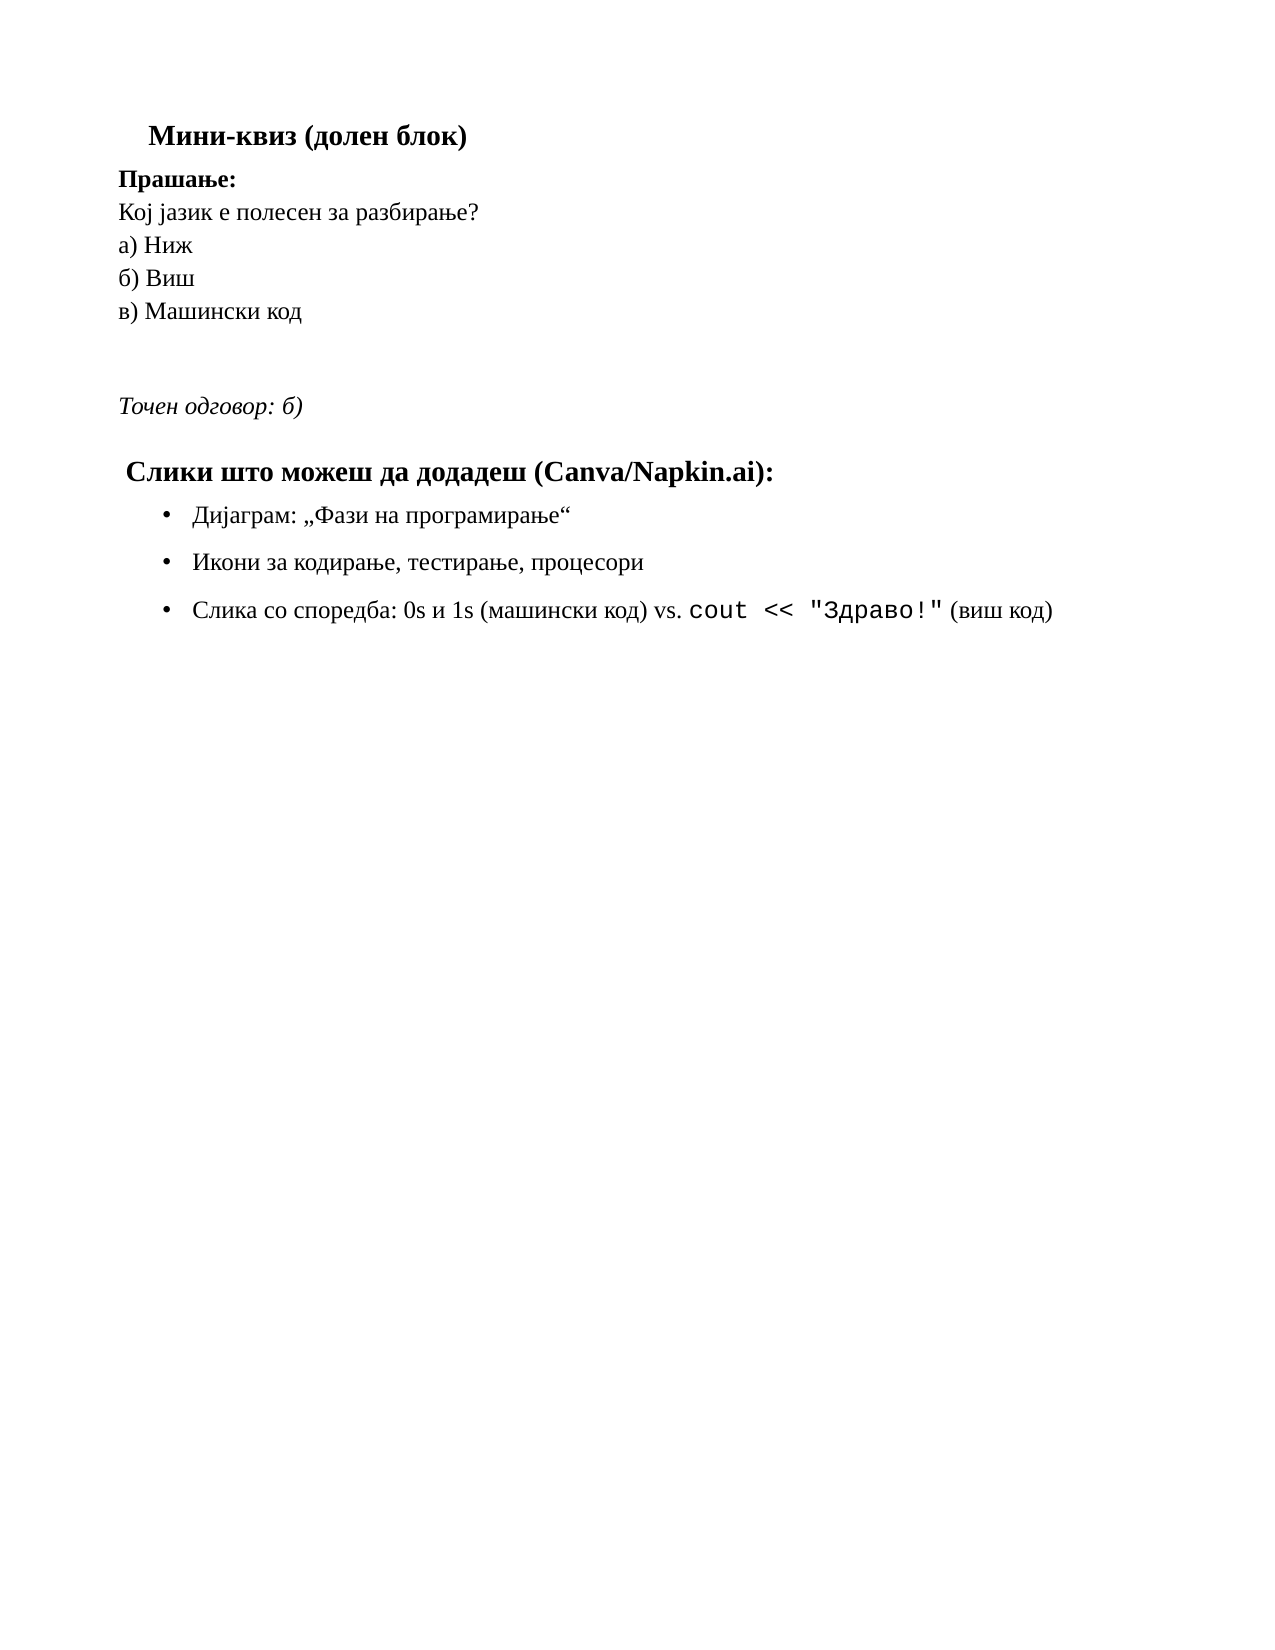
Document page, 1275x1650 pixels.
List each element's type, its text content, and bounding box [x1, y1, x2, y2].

text Прашање: Кој јазик е полесен за разбирање? а) Ниж б) Виш в) Машински код [118, 164, 1157, 325]
list Икони за кодирање, тестирање, процесори [162, 547, 1157, 576]
subtitle 🧩 Мини-квиз (долен блок) [118, 118, 1157, 152]
text Точен одговор: б) [118, 391, 1157, 420]
list Дијаграм: „Фази на програмирање“ [162, 500, 1157, 528]
subtitle 🖼️ Слики што можеш да додадеш (Canva/Napkin.ai): [118, 454, 1157, 487]
list Слика со споредба: 0s и 1s (машински код) vs. cout << "Здраво!" (виш код) [162, 595, 1157, 626]
